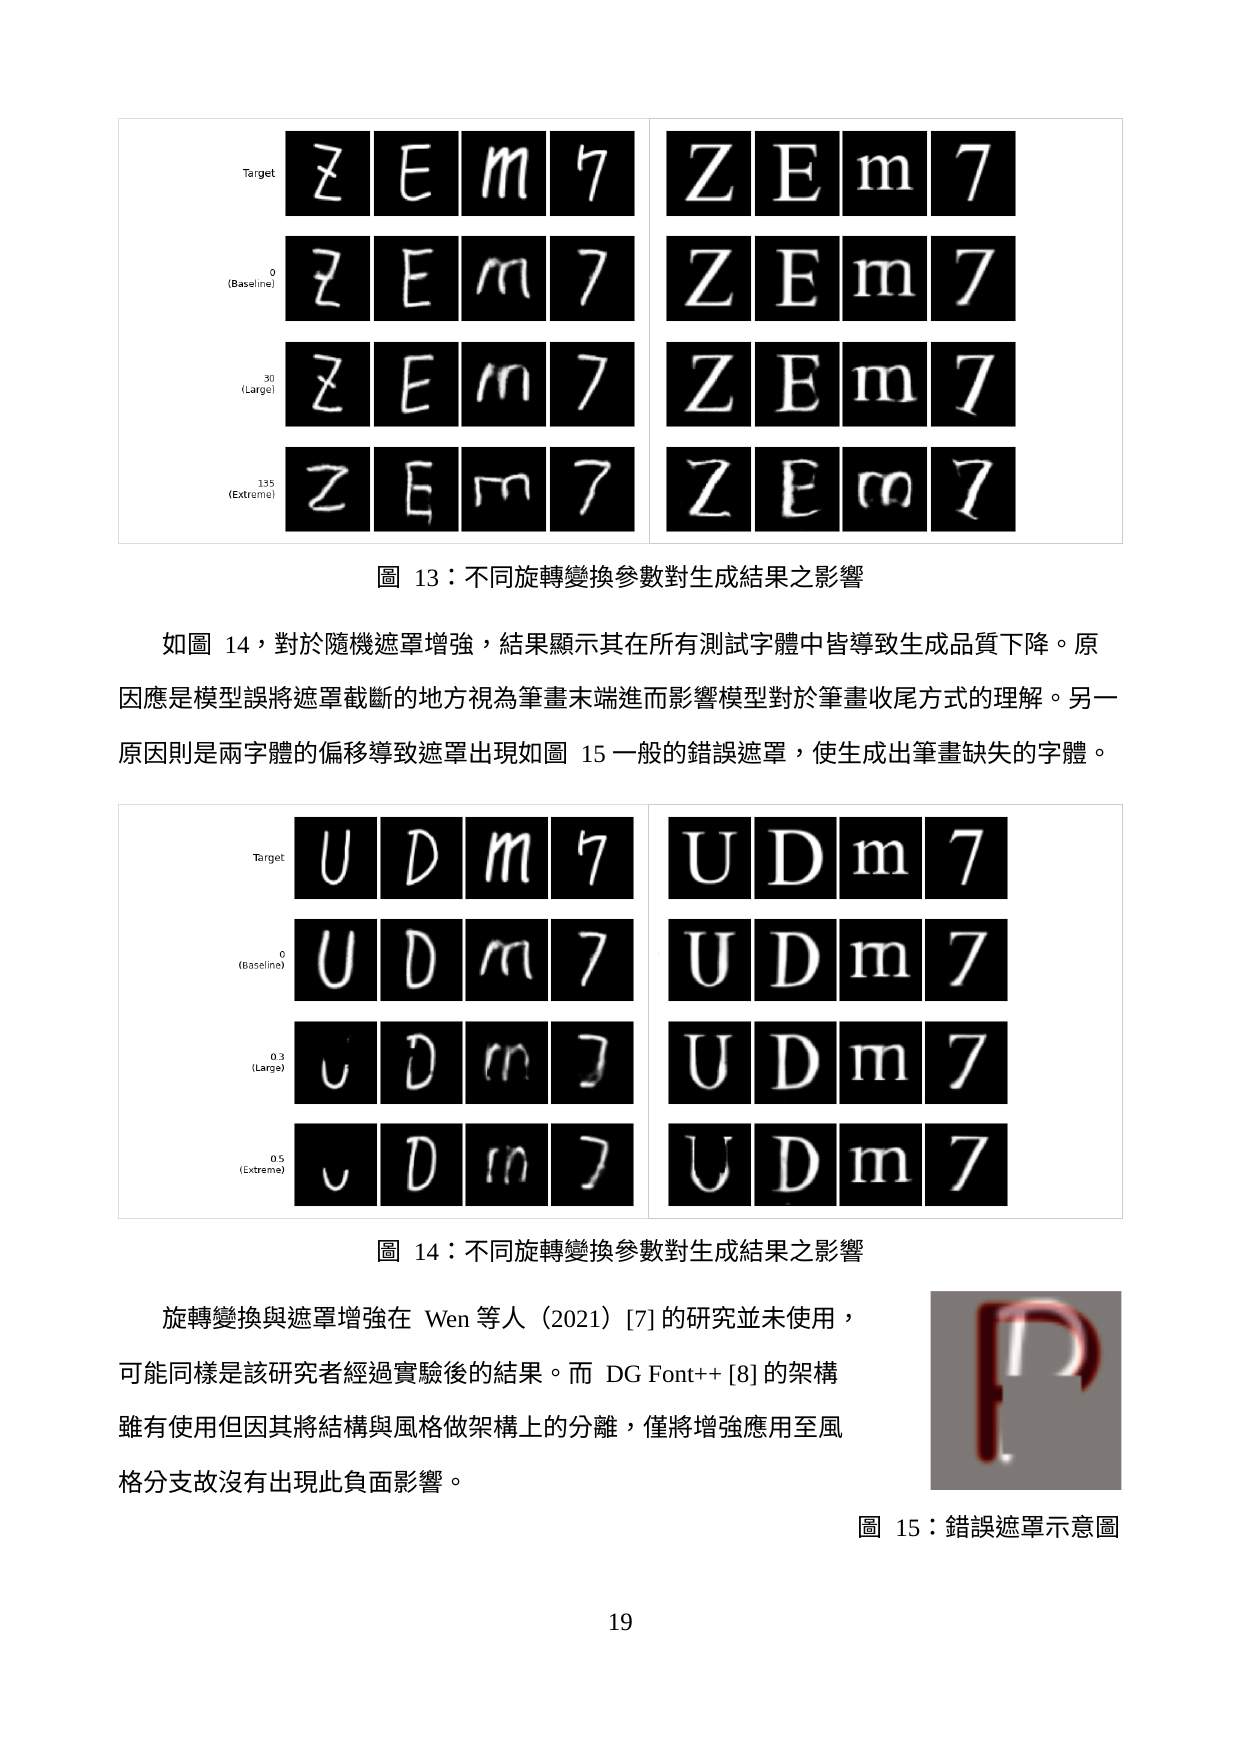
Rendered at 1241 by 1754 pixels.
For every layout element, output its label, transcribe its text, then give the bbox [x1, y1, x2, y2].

text 圖 14：不同旋轉變換參數對生成結果之影響 [118, 1231, 1122, 1268]
table_header [649, 805, 1122, 1217]
text 旋轉變換與遮罩增強在 Wen 等人（2021）[7] 的研究並未使用，可能同樣是該研究者經過實驗後的結果。而 DG Font++ [8] 的架構雖有使用但因其將結構與風格做架構上的分離，僅將增強應用至風格分支故沒有出現此負面影響。 [118, 1299, 930, 1498]
picture [658, 810, 1013, 1212]
table_header [650, 119, 1122, 543]
picture [228, 810, 639, 1212]
text 圖 13：不同旋轉變換參數對生成結果之影響 [118, 557, 1122, 593]
text 圖 15：錯誤遮罩示意圖 [856, 1312, 1122, 1544]
text 如圖 14，對於隨機遮罩增強，結果顯示其在所有測試字體中皆導致生成品質下降。原因應是模型誤將遮罩截斷的地方視為筆畫末端進而影響模型對於筆畫收尾方式的理解。另一原因則是兩字體的偏移導致遮罩出現如圖 15 一般的錯誤遮罩，使生成出筆畫缺失的字體。 [118, 624, 1122, 769]
picture [660, 125, 1021, 538]
table_header [119, 119, 649, 543]
table_header [119, 805, 648, 1217]
picture [930, 1291, 1122, 1490]
picture [217, 125, 640, 538]
text [856, 1544, 1122, 1602]
